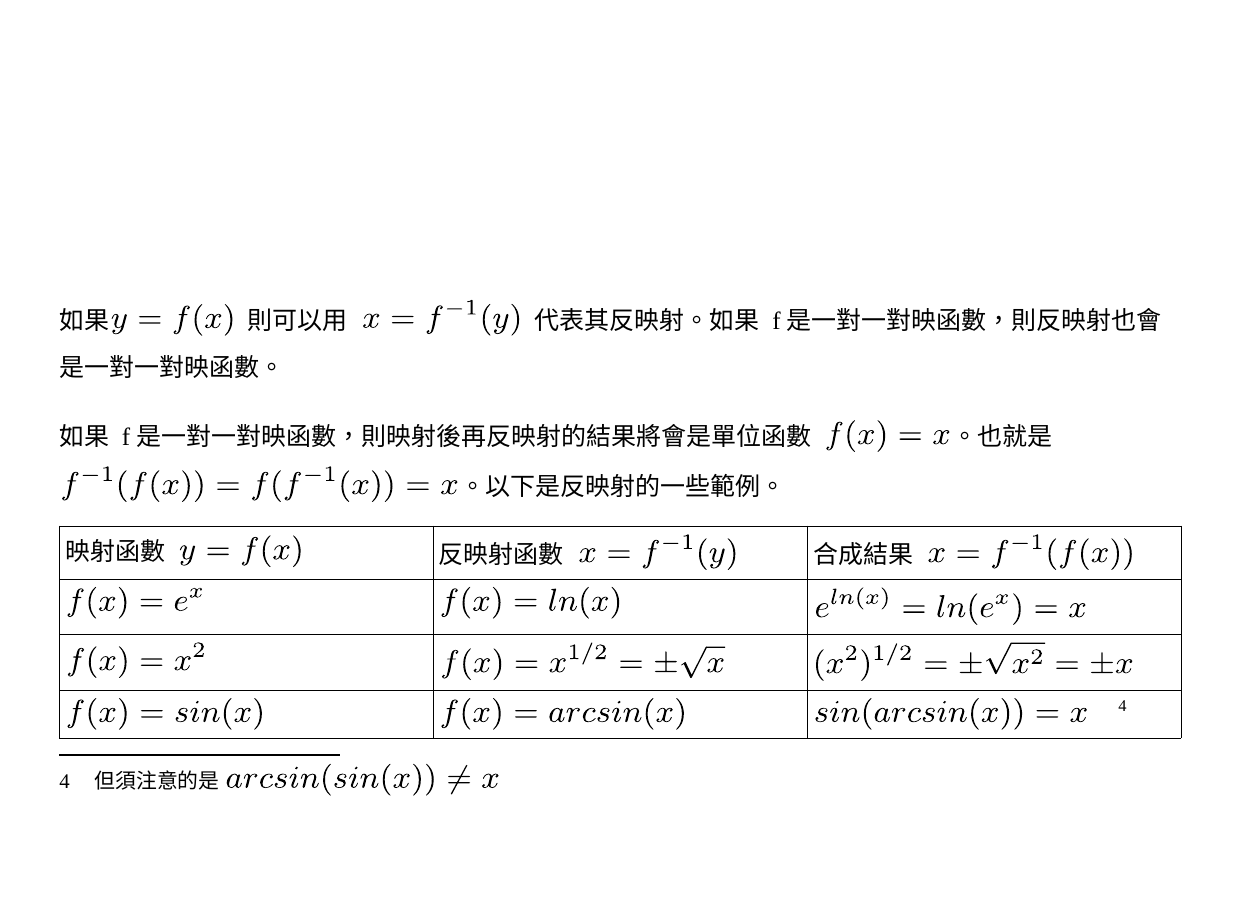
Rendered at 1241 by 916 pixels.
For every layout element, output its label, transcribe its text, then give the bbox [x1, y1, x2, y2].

table_header 反映射函數 [434, 527, 807, 578]
table_header 映射函數 [60, 527, 433, 578]
table_header 合成結果 [808, 527, 1181, 578]
table_cell [60, 691, 433, 738]
table_cell [808, 580, 1181, 634]
text 如果 則可以用 代表其反映射。如果 f 是一對一對映函數，則反映射也會是一對一對映函數。 [59, 297, 1181, 384]
table_cell [60, 635, 433, 690]
text 如果 f 是一對一對映函數，則映射後再反映射的結果將會是單位函數 。也就是 。以下是反映射的一些範例。 [59, 416, 1181, 505]
table_cell [60, 580, 433, 634]
table_cell [434, 691, 807, 738]
table_cell [434, 580, 807, 634]
table_cell [808, 691, 1181, 738]
table_cell [434, 635, 807, 690]
table_cell [808, 635, 1181, 690]
